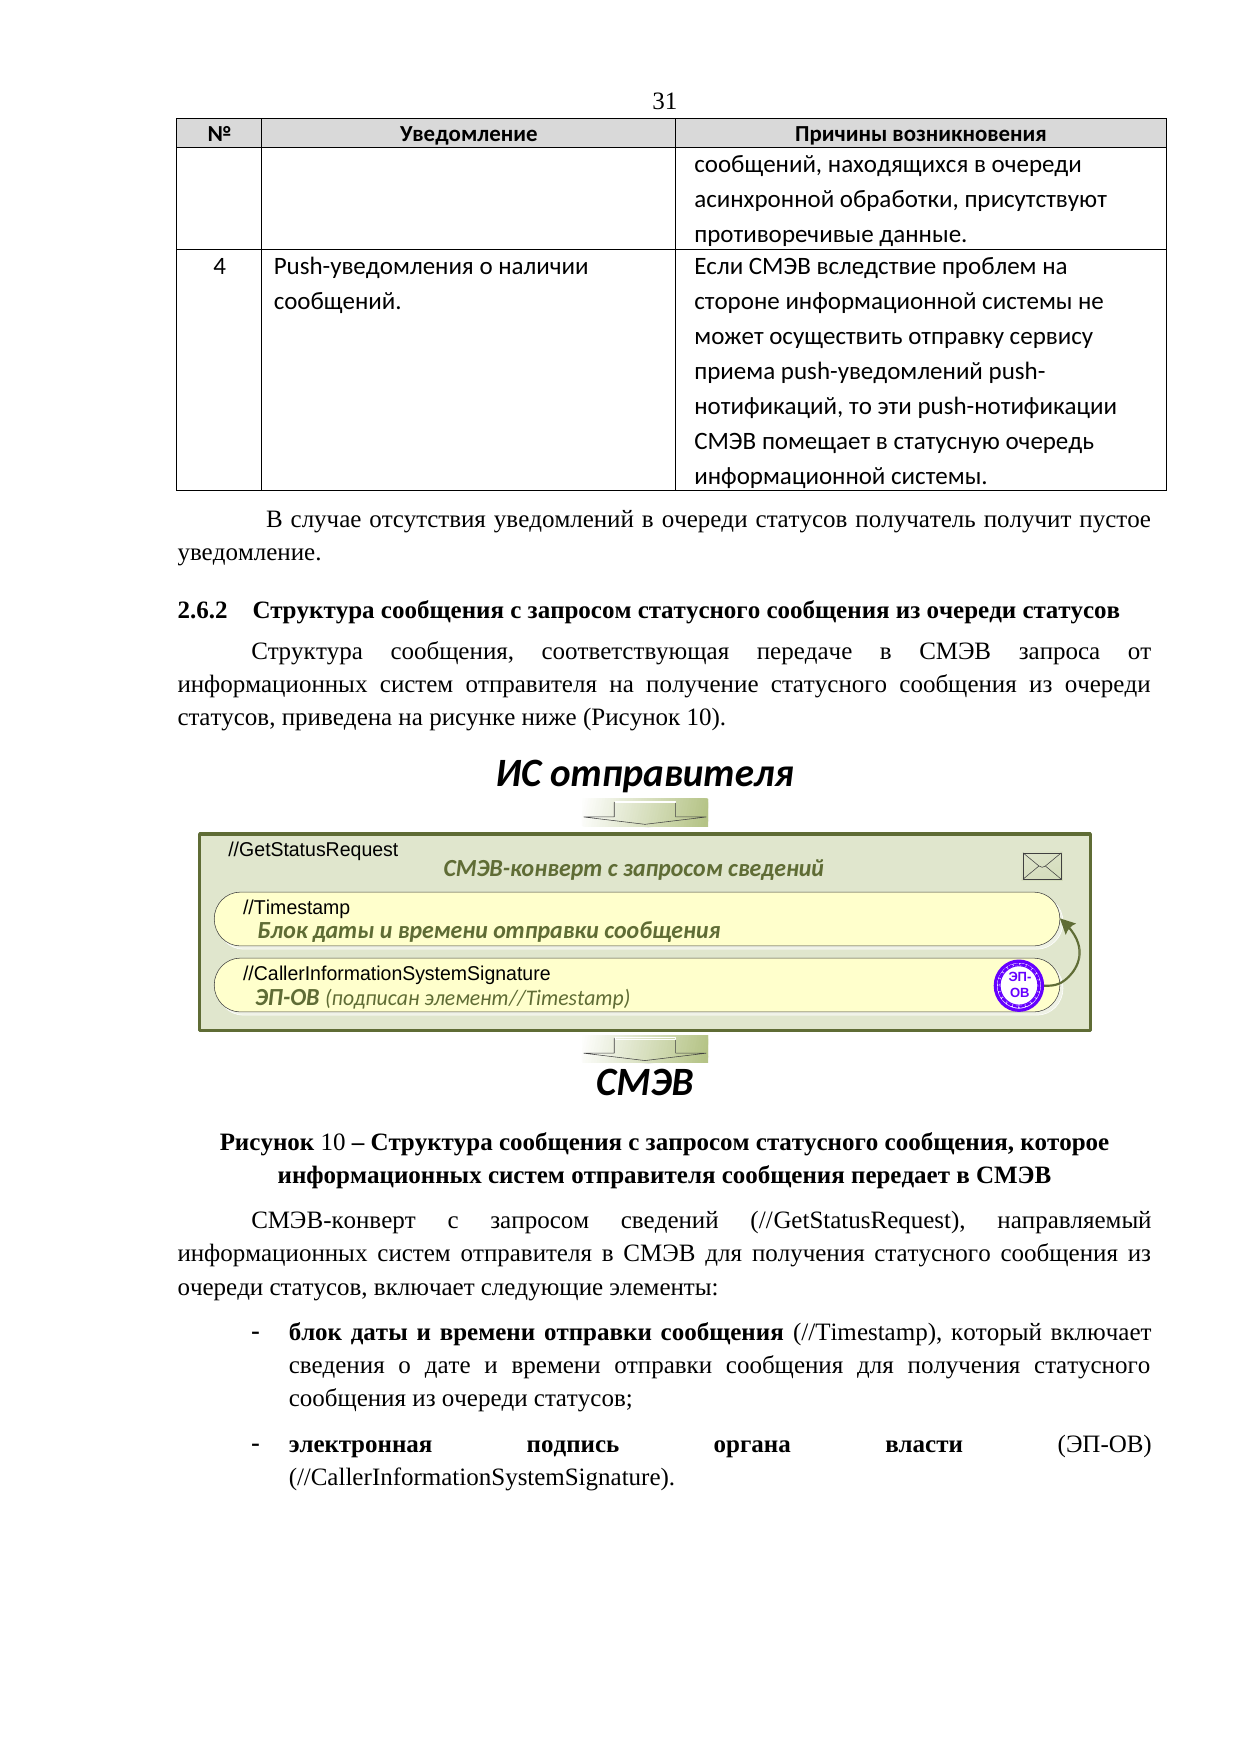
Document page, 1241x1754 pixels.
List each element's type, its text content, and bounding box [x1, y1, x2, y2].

table_cell Push-уведомления о наличии сообщений. [262, 250, 675, 490]
text Рисунок 10 – Структура сообщения с запросом статусного сообщения, которое информационных систем отправителя сообщения передает в СМЭВ [177, 1127, 1152, 1189]
table_header № [177, 119, 261, 147]
table_cell [262, 148, 675, 249]
subtitle Структура сообщения с запросом статусного сообщения из очереди статусов [177, 595, 1152, 624]
text СМЭВ-конверт с запросом сведений (//GetStatusRequest), направляемый информационных систем отправителя в СМЭВ для получения статусного сообщения из очереди статусов, включает следующие элементы: [177, 1206, 1152, 1300]
table_cell 4 [177, 250, 261, 490]
text Структура сообщения, соответствующая передаче в СМЭВ запроса от информационных систем отправителя на получение статусного сообщения из очереди статусов, приведена на рисунке ниже (Рисунок 10). [177, 636, 1152, 731]
table_cell сообщений, находящихся в очереди асинхронной обработки, присутствуют противоречивые данные. [676, 148, 1166, 249]
table_header Уведомление [262, 119, 675, 147]
table_header Причины возникновения [676, 119, 1166, 147]
list электронная подпись органа власти (ЭП-ОВ) (//CallerInformationSystemSignature). [251, 1429, 1152, 1490]
table_cell [177, 148, 261, 249]
text В случае отсутствия уведомлений в очереди статусов получатель получит пустое уведомление. [177, 504, 1152, 566]
list блок даты и времени отправки сообщения (//Timestamp), который включает сведения о дате и времени отправки сообщения для получения статусного сообщения из очереди статусов; [251, 1317, 1152, 1412]
table_cell Если СМЭВ вследствие проблем на стороне информационной системы не может осуществить отправку сервису приема push-уведомлений push-нотификаций, то эти push-нотификации СМЭВ помещает в статусную очередь информационной системы. [676, 250, 1166, 490]
